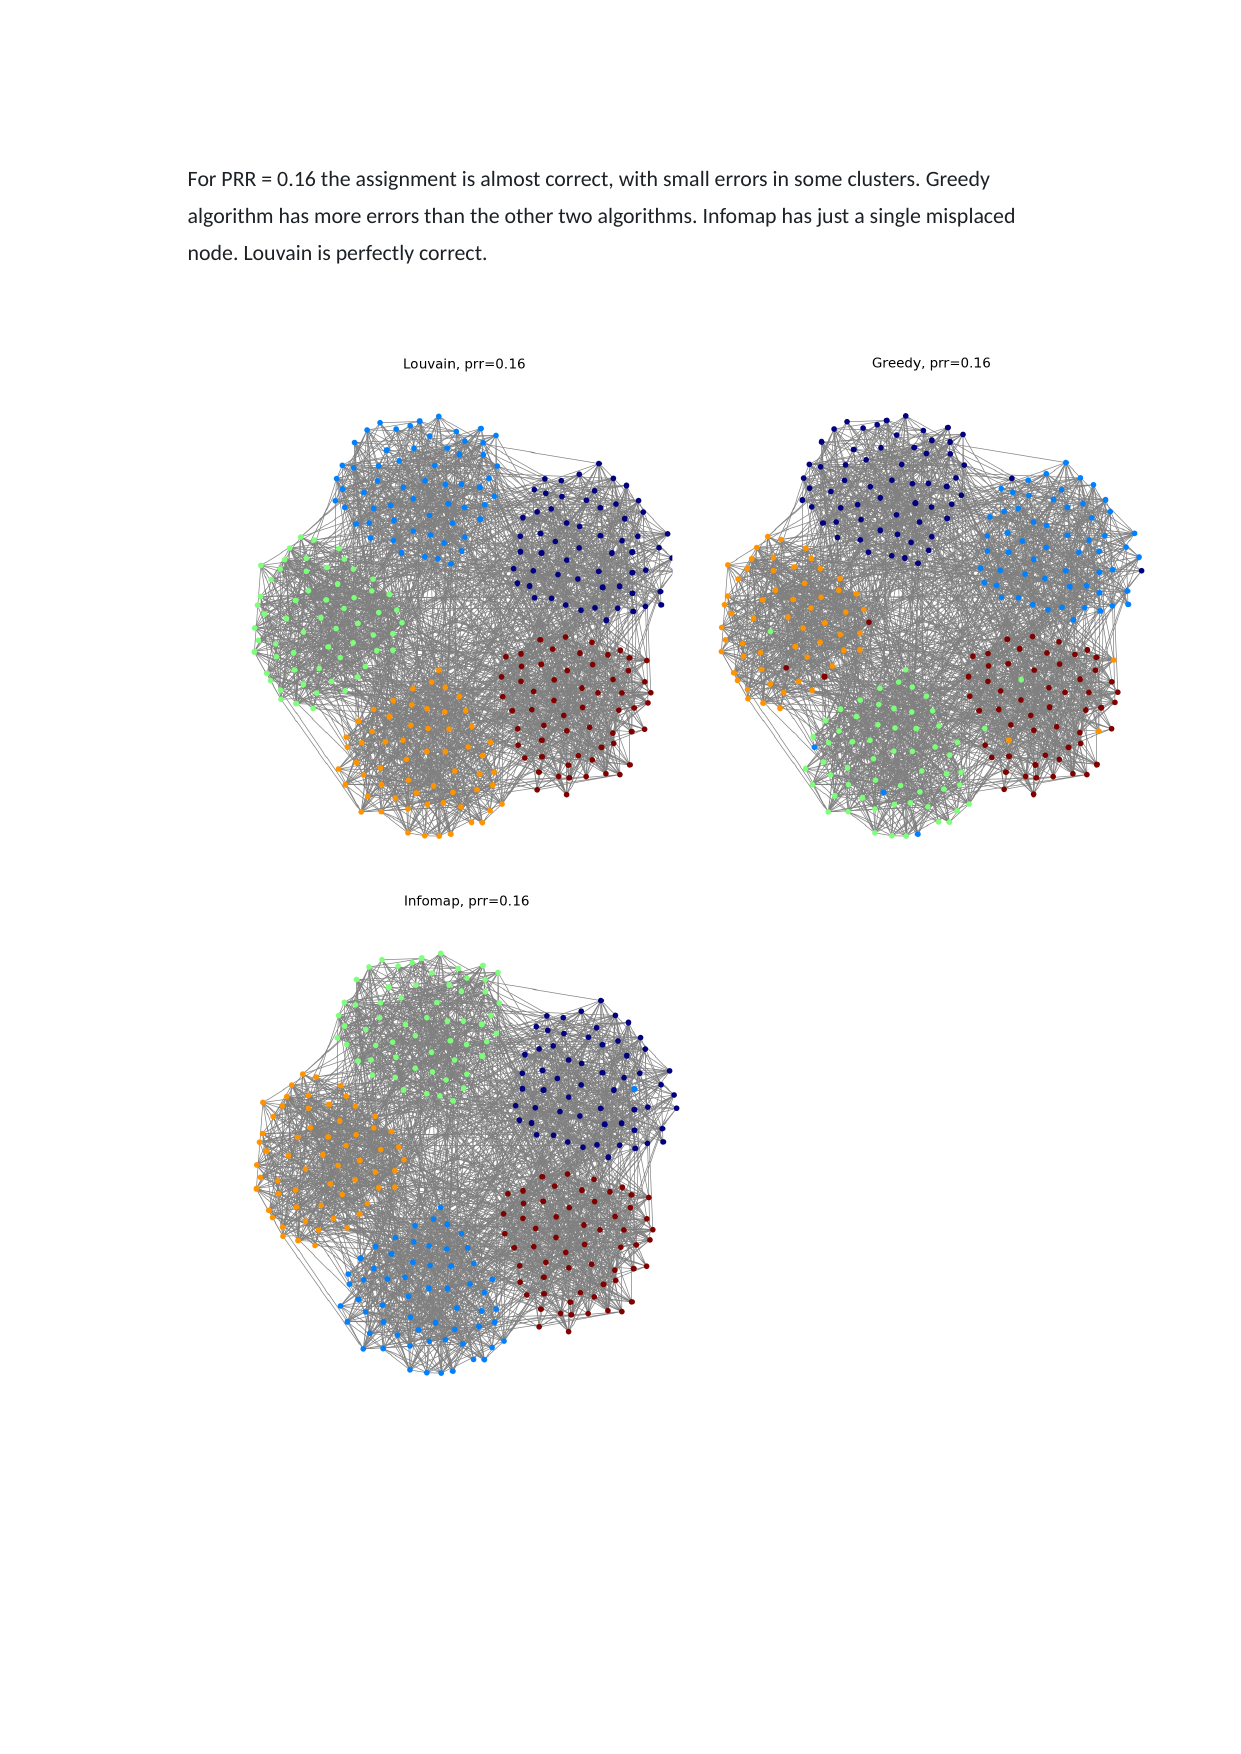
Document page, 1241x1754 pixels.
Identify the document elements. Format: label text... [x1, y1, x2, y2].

picture [205, 352, 1189, 885]
text For PRR = 0.16 the assignment is almost correct, with small errors in some clusters. Greedy algorithm has more errors than the other two algorithms. Infomap has just a single misplaced node. Louvain is perfectly correct. [187, 162, 1053, 269]
picture [207, 890, 725, 1422]
